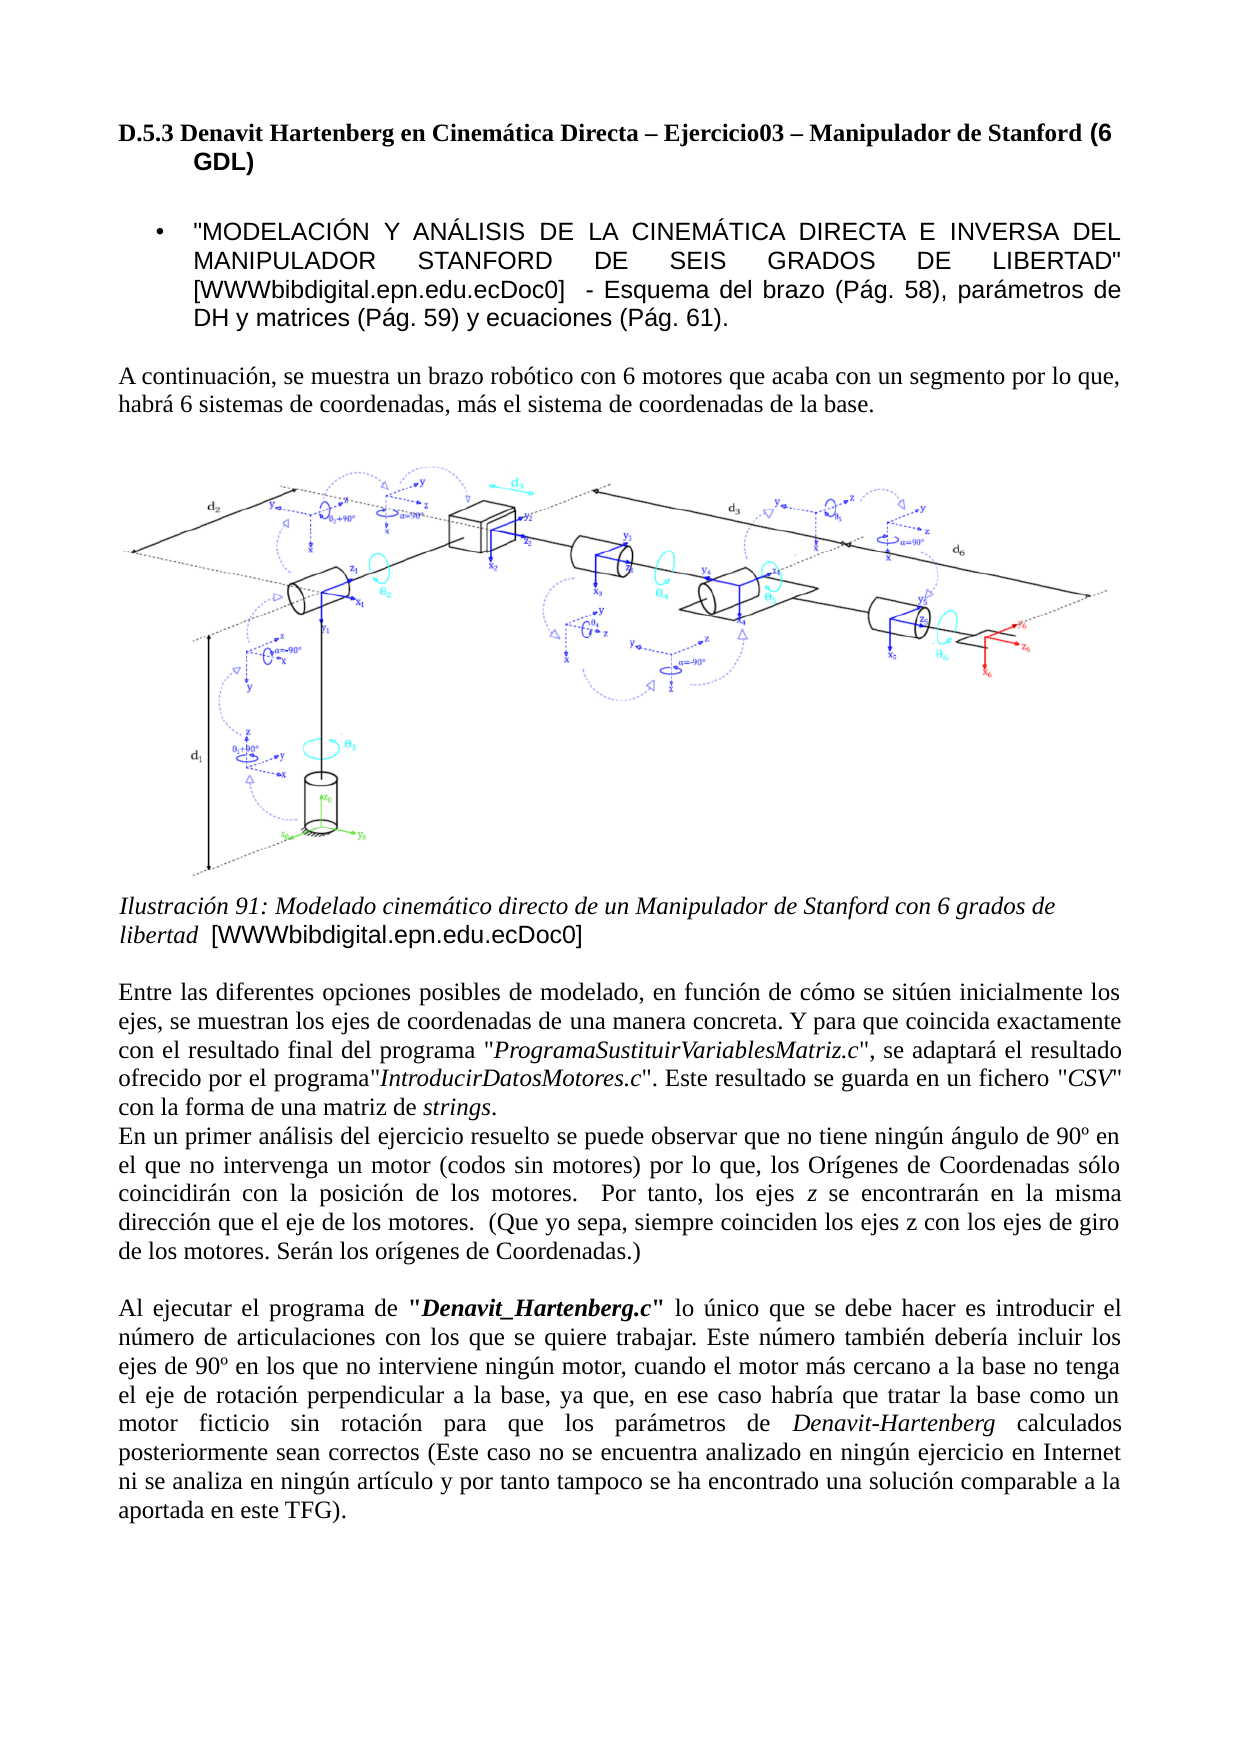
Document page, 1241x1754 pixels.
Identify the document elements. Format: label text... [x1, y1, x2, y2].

text Al ejecutar el programa de "Denavit_Hartenberg.c" lo único que se debe hacer es introducir el número de articulaciones con los que se quiere trabajar. Este número también debería incluir los ejes de 90º en los que no interviene ningún motor, cuando el motor más cercano a la base no tenga el eje de rotación perpendicular a la base, ya que, en ese caso habría que tratar la base como un motor ficticio sin rotación para que los parámetros de Denavit-Hartenberg calculados posteriormente sean correctos (Este caso no se encuentra analizado en ningún ejercicio en Internet ni se analiza en ningún artículo y por tanto tampoco se ha encontrado una solución comparable a la aportada en este TFG). [118, 1293, 1122, 1523]
subtitle D.5.3 Denavit Hartenberg en Cinemática Directa – Ejercicio03 – Manipulador de Stanford (6 GDL) [118, 118, 1122, 176]
text Entre las diferentes opciones posibles de modelado, en función de cómo se sitúen inicialmente los ejes, se muestran los ejes de coordenadas de una manera concreta. Y para que coincida exactamente con el resultado final del programa "ProgramaSustituirVariablesMatriz.c", se adaptará el resultado ofrecido por el programa"IntroducirDatosMotores.c". Este resultado se guarda en un fichero "CSV" con la forma de una matriz de strings. [118, 977, 1122, 1121]
text A continuación, se muestra un brazo robótico con 6 motores que acaba con un segmento por lo que, habrá 6 sistemas de coordenadas, más el sistema de coordenadas de la base. [118, 361, 1122, 418]
text En un primer análisis del ejercicio resuelto se puede observar que no tiene ningún ángulo de 90º en el que no intervenga un motor (codos sin motores) por lo que, los Orígenes de Coordenadas sólo coincidirán con la posición de los motores. Por tanto, los ejes z se encontrarán en la misma dirección que el eje de los motores. (Que yo sepa, siempre coinciden los ejes z con los ejes de giro de los motores. Serán los orígenes de Coordenadas.) [118, 1121, 1122, 1265]
list "MODELACIÓN Y ANÁLISIS DE LA CINEMÁTICA DIRECTA E INVERSA DEL MANIPULADOR STANFORD DE SEIS GRADOS DE LIBERTAD" [WWWbibdigital.epn.edu.ecDoc0] - Esquema del brazo (Pág. 58), parámetros de DH y matrices (Pág. 59) y ecuaciones (Pág. 61). [156, 217, 1122, 332]
picture [119, 447, 1122, 891]
text Ilustración 91: Modelado cinemático directo de un Manipulador de Stanford con 6 grados de libertad [WWWbibdigital.epn.edu.ecDoc0] [119, 891, 1121, 948]
